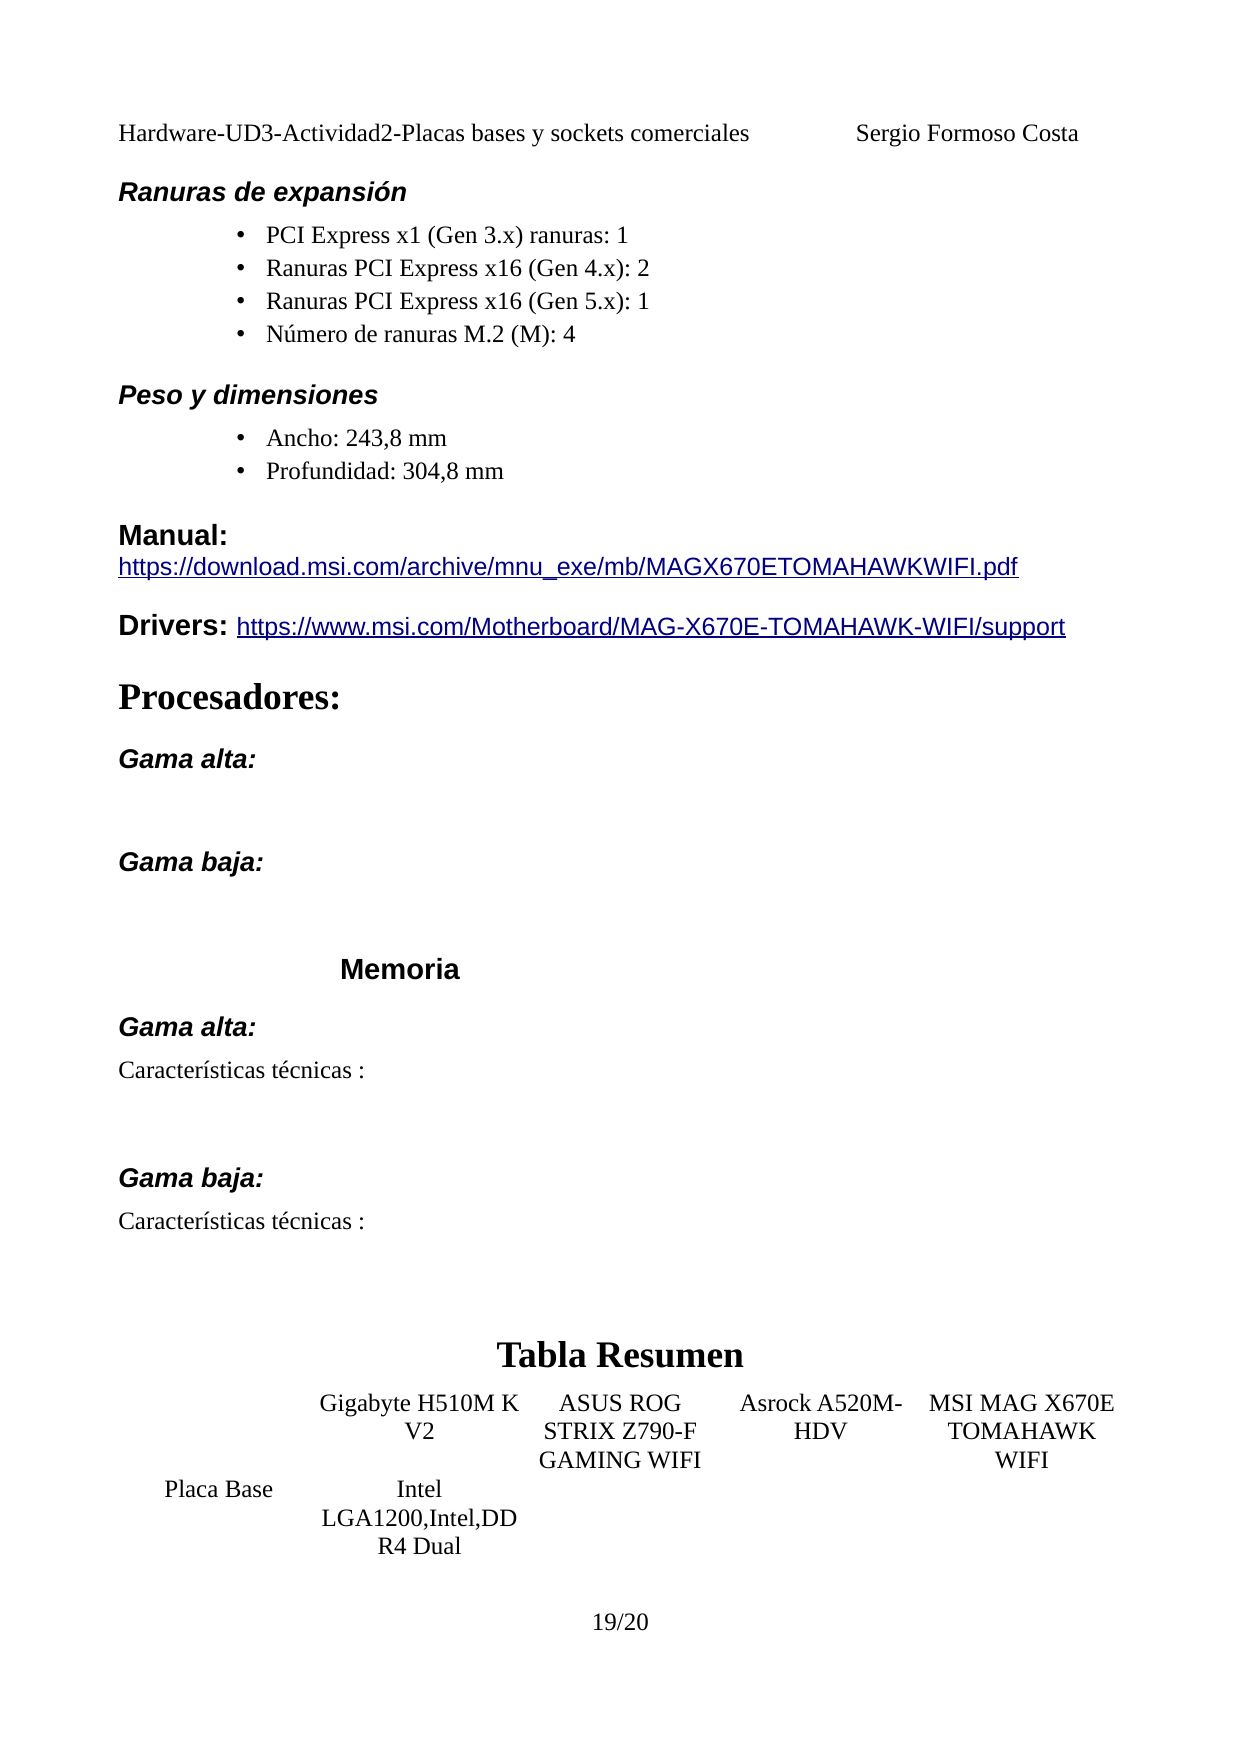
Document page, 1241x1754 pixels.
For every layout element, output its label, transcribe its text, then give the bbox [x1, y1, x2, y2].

subtitle Gama alta: [118, 1011, 1122, 1042]
list PCI Express x1 (Gen 3.x) ranuras: 1 [236, 220, 1122, 249]
table_cell [520, 1474, 720, 1560]
subtitle Tabla Resumen [118, 1332, 1122, 1375]
list Ranuras PCI Express x16 (Gen 5.x): 1 [236, 286, 1122, 315]
subtitle Manual: https://download.msi.com/archive/mnu_exe/mb/MAGX670ETOMAHAWKWIFI.pdf [118, 518, 1122, 581]
list Ranuras PCI Express x16 (Gen 4.x): 2 [236, 253, 1122, 282]
list Ancho: 243,8 mm [236, 423, 1122, 452]
subtitle Gama baja: [118, 846, 1122, 878]
table_header Asrock A520M-HDV [720, 1388, 921, 1474]
subtitle Ranuras de expansión [118, 176, 1122, 208]
table_header ASUS ROG STRIX Z790-F GAMING WIFI [520, 1388, 720, 1474]
text Características técnicas : [118, 1055, 1122, 1083]
subtitle Procesadores: [118, 674, 1122, 718]
list Número de ranuras M.2 (M): 4 [236, 319, 1122, 348]
subtitle Gama baja: [118, 1162, 1122, 1194]
subtitle Memoria [310, 952, 1122, 986]
subtitle Gama alta: [118, 743, 1122, 774]
subtitle Peso y dimensiones [118, 379, 1122, 411]
table_header Gigabyte H510M K V2 [319, 1388, 520, 1474]
table_header MSI MAG X670E TOMAHAWK WIFI [921, 1388, 1122, 1474]
table_cell Intel LGA1200,Intel,DDR4 Dual [319, 1474, 520, 1560]
list Profundidad: 304,8 mm [236, 456, 1122, 485]
table_cell Placa Base [118, 1474, 319, 1560]
text Características técnicas : [118, 1206, 1122, 1235]
table_cell [921, 1474, 1122, 1560]
subtitle Drivers: https://www.msi.com/Motherboard/MAG-X670E-TOMAHAWK-WIFI/support [118, 608, 1122, 641]
table_cell [720, 1474, 921, 1560]
table_header [118, 1388, 319, 1474]
